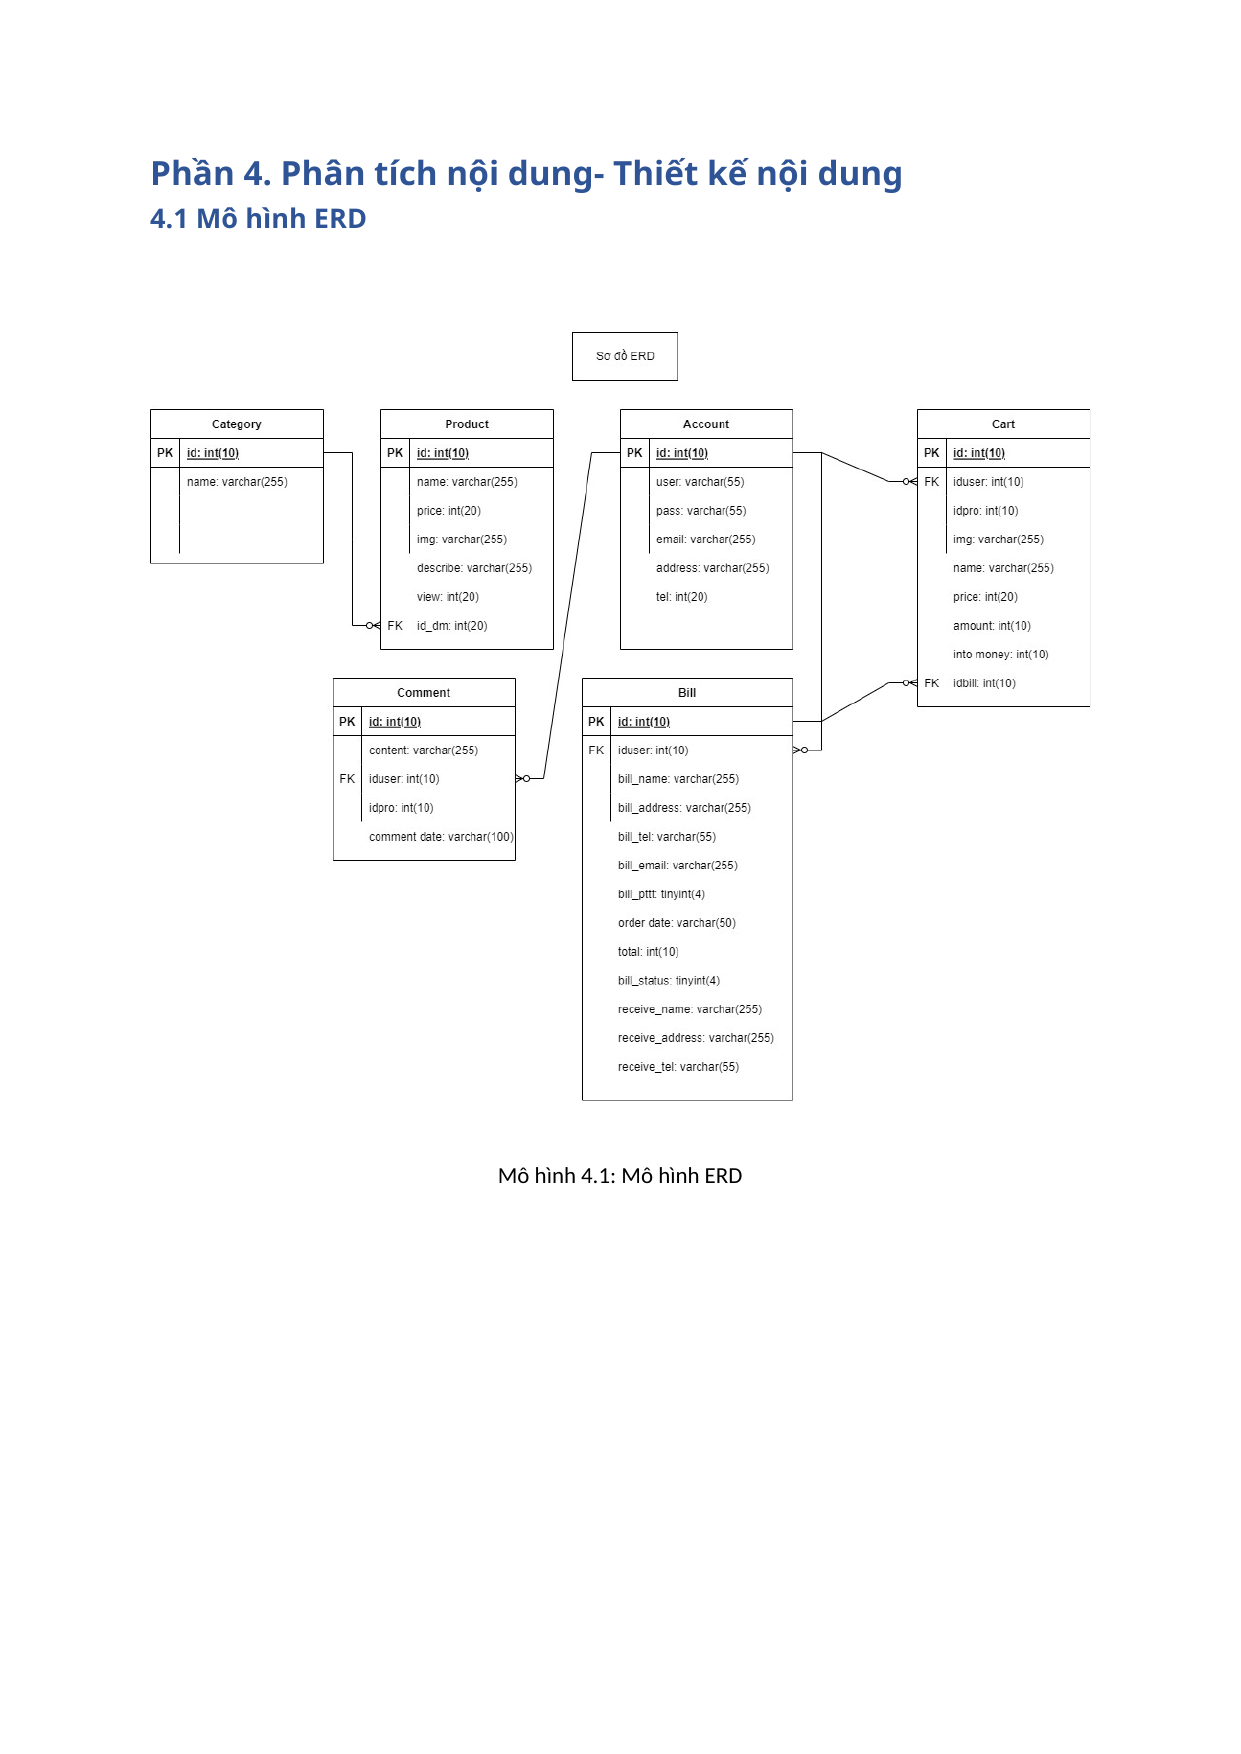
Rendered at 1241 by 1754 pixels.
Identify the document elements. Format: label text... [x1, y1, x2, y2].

text Mô hình 4.1: Mô hình ERD [150, 1161, 1090, 1189]
subtitle Phần 4. Phân tích nội dung- Thiết kế nội dung [150, 150, 1090, 195]
subtitle 4.1 Mô hình ERD [150, 199, 1090, 236]
